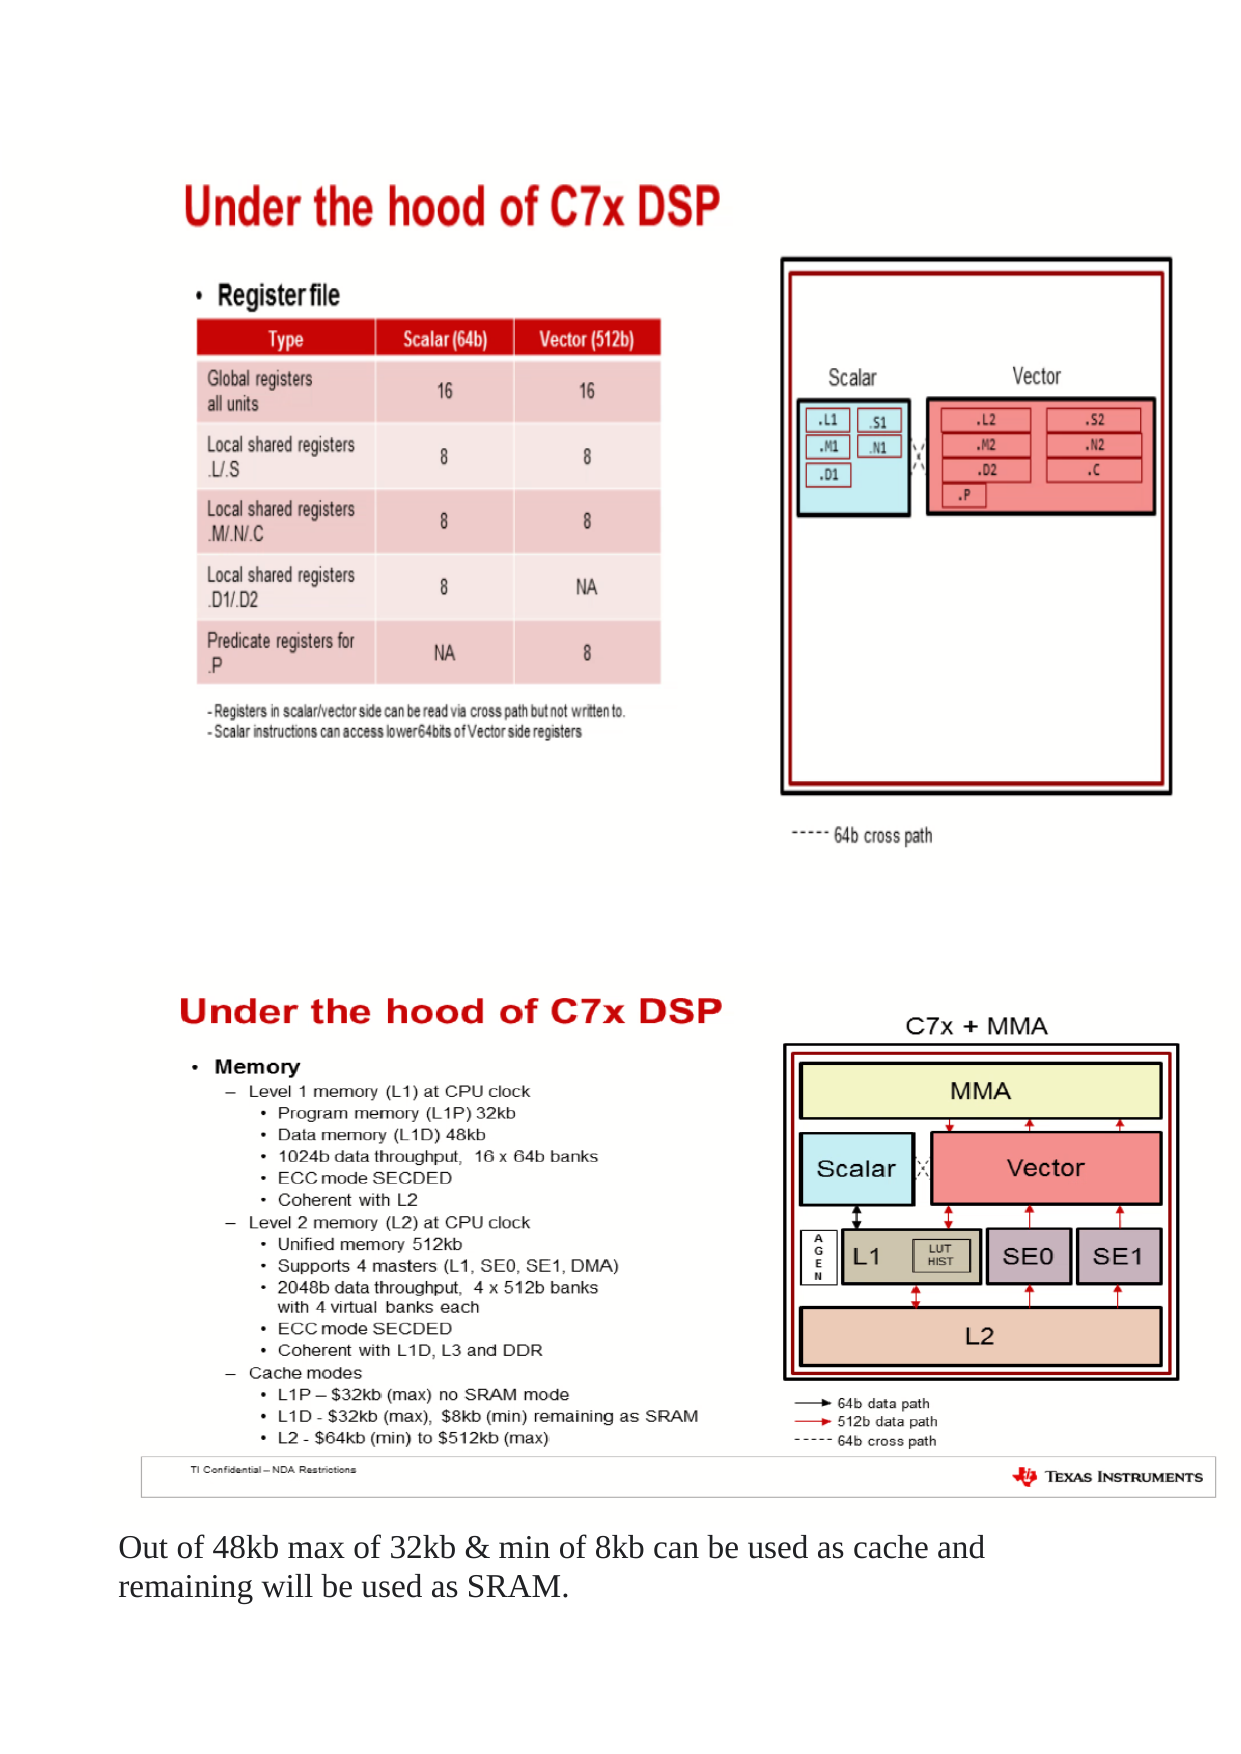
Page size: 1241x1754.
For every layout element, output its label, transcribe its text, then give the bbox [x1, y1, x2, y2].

picture [1, 140, 1239, 886]
text Out of 48kb max of 32kb & min of 8kb can be used as cache and remaining will be used as SRAM. [118, 1528, 1122, 1604]
picture [91, 962, 1241, 1528]
